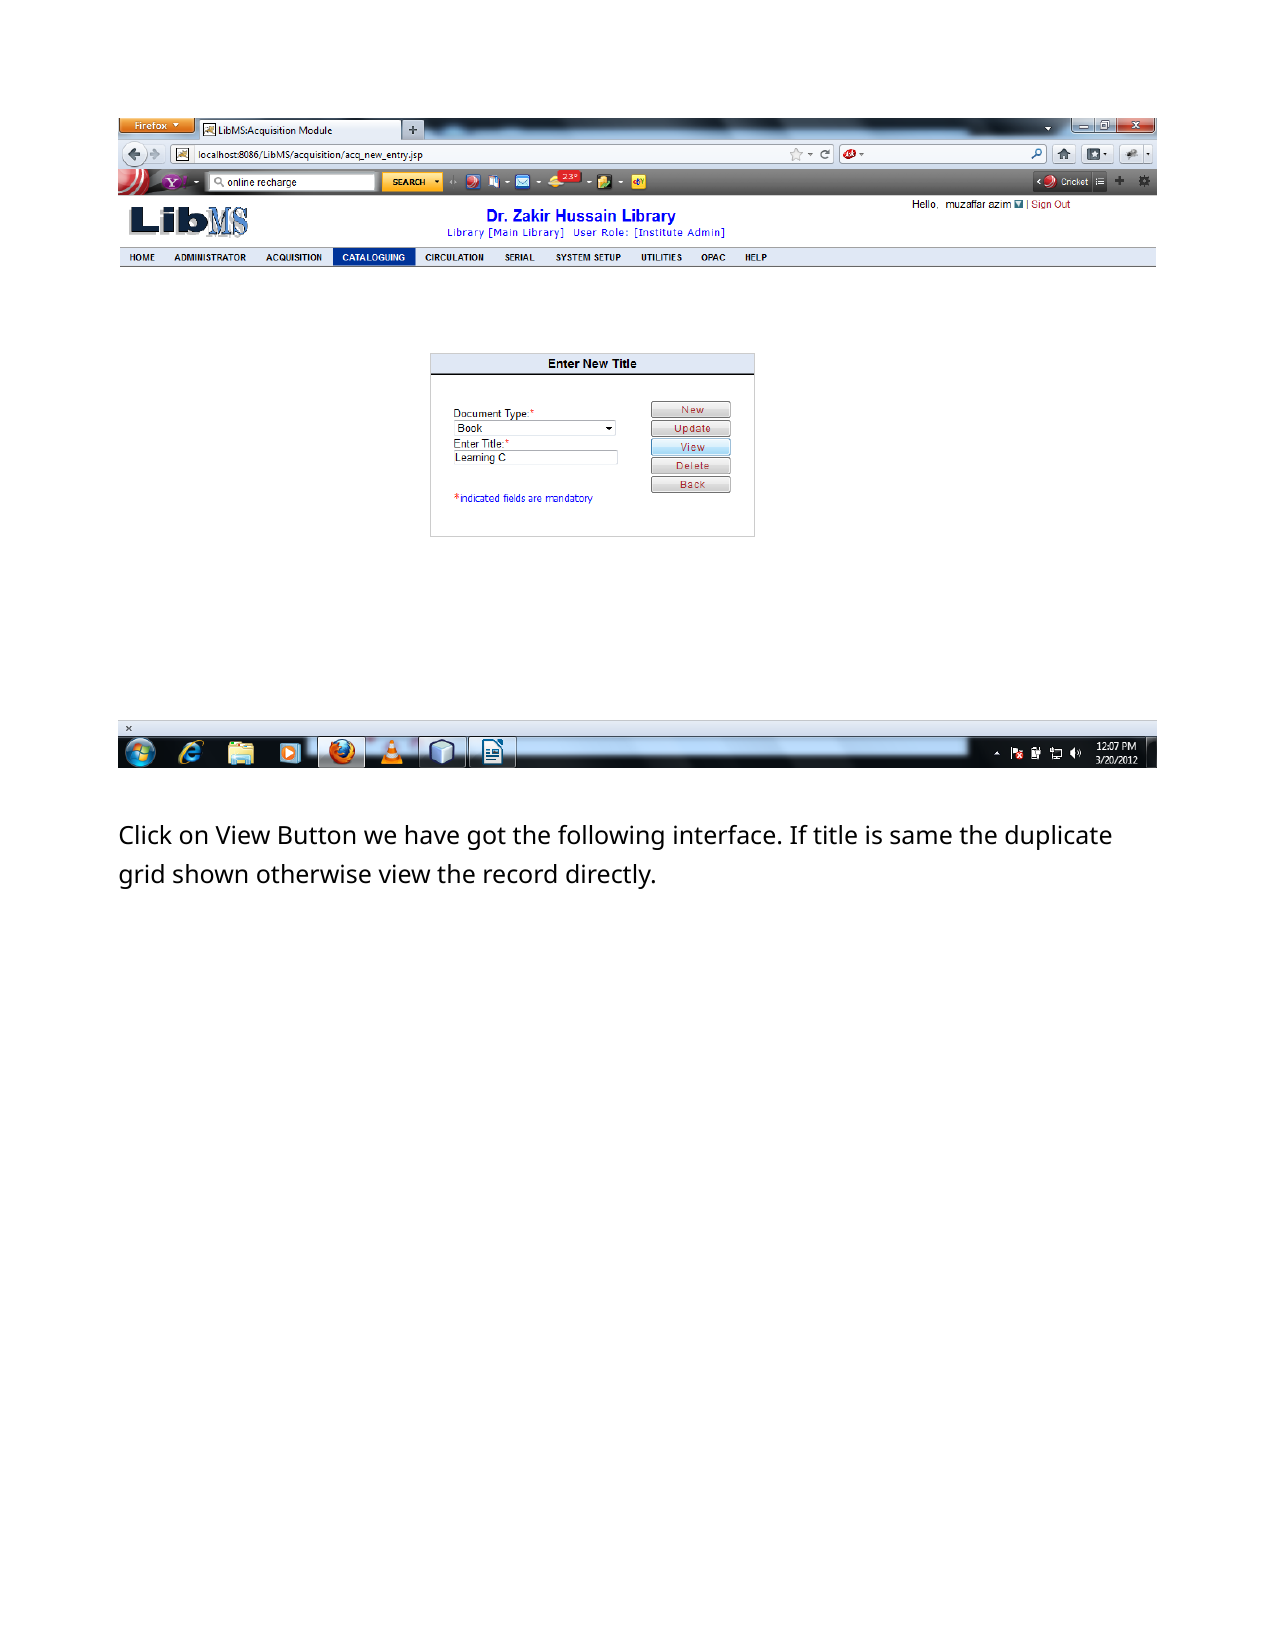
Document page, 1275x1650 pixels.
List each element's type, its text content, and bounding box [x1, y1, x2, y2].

text Click on View Button we have got the following interface. If title is same the duplicate grid shown otherwise view the record directly. [118, 817, 1157, 891]
picture [118, 118, 1157, 768]
